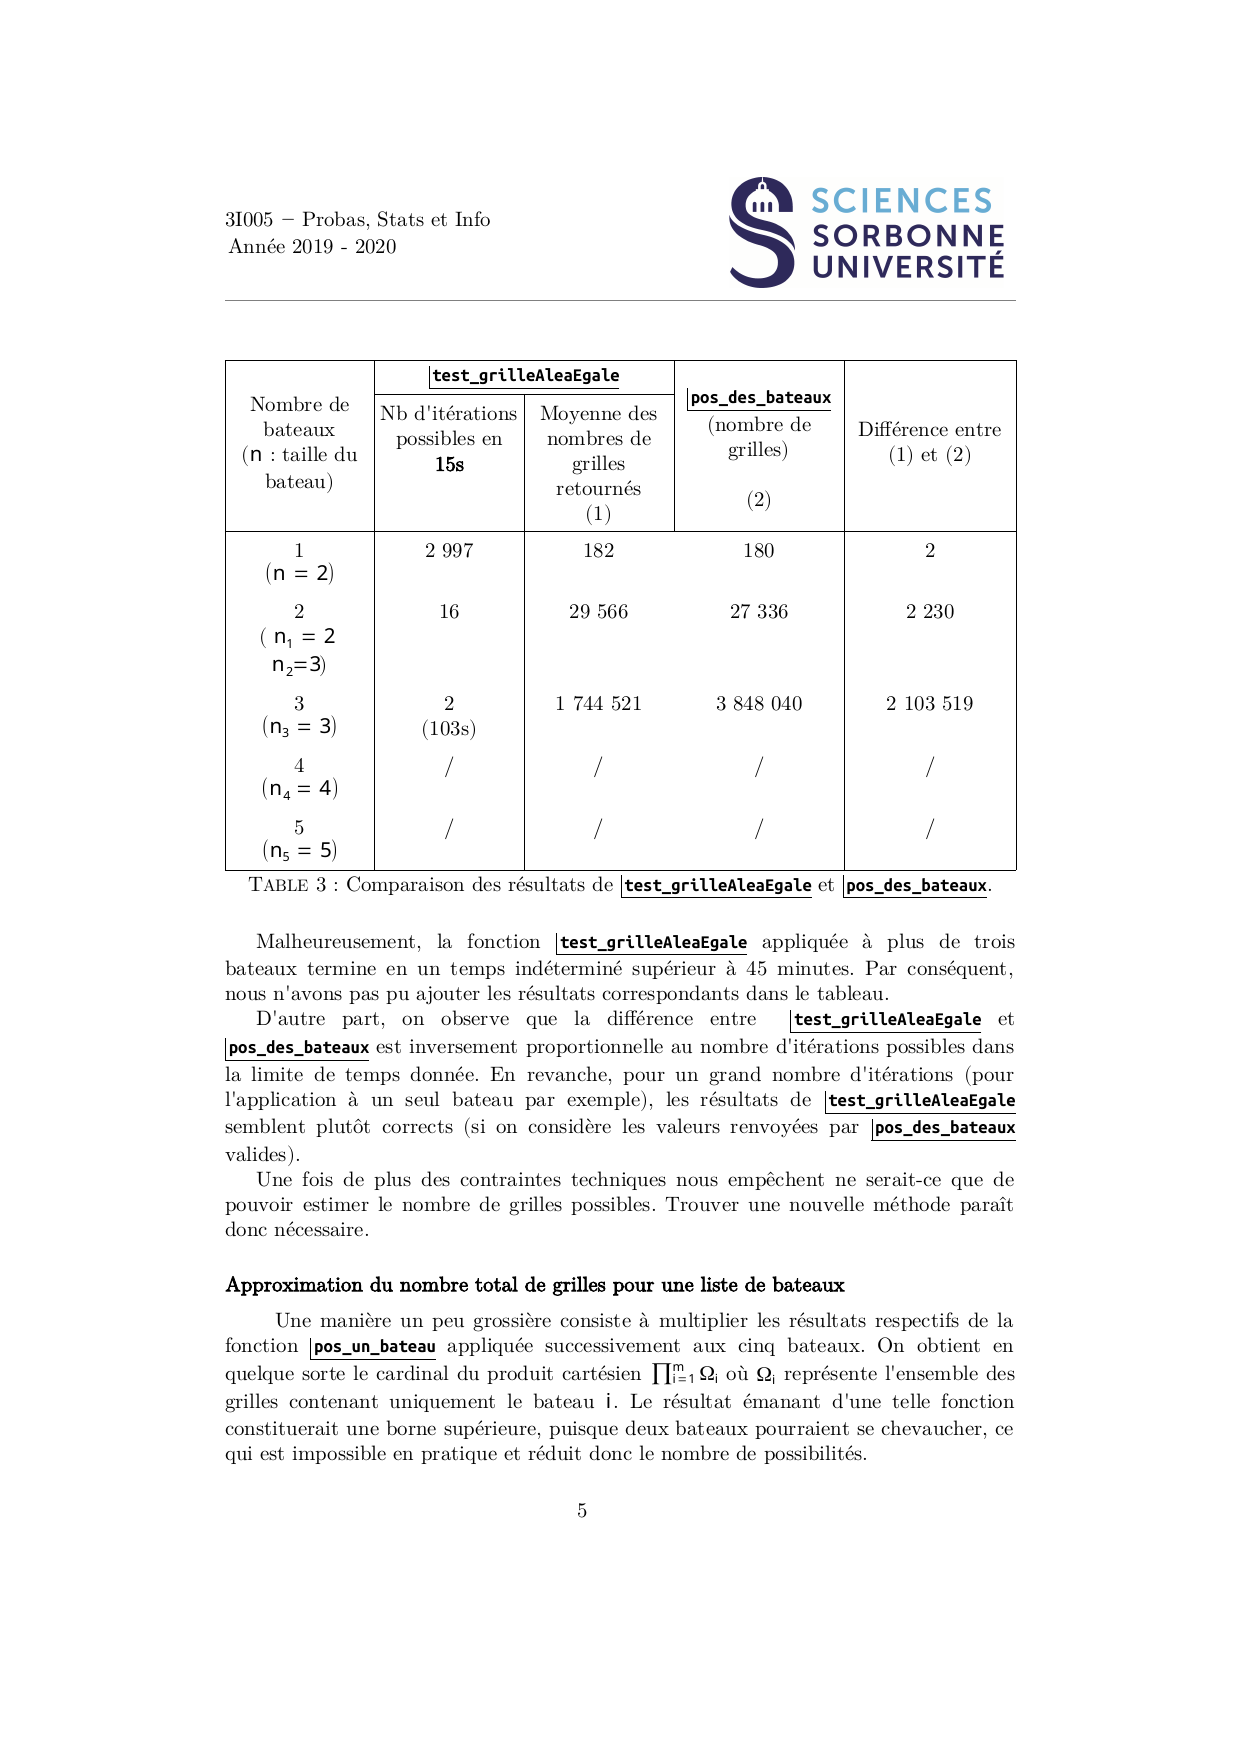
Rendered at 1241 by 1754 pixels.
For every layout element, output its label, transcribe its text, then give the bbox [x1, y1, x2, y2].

table_cell 182 [525, 532, 674, 592]
table_cell / [375, 808, 524, 870]
table_header pos_des_bateaux (nombre de grilles) (2) [675, 361, 844, 531]
text Une fois de plus des contraintes techniques nous empêchent ne serait-ce que de pouvoir estimer le nombre de grilles possibles. Trouver une nouvelle méthode paraît donc nécessaire. [225, 1166, 1016, 1241]
text Table 3 : Comparaison des résultats de test_grilleAleaEgale et pos_des_bateaux. [225, 871, 1016, 898]
table_header Nombre de bateaux ( : taille du bateau) [226, 361, 374, 531]
table_cell 4 [226, 746, 374, 808]
table_cell / [845, 808, 1016, 870]
table_cell 2 997 [375, 532, 524, 592]
table_cell / [525, 746, 674, 808]
table_cell / [674, 746, 844, 808]
table_cell 3 848 040 [674, 684, 844, 746]
table_header test_grilleAleaEgale [375, 361, 674, 394]
table_cell 180 [674, 532, 844, 592]
table_cell / [525, 808, 674, 870]
table_cell 16 [375, 592, 524, 684]
table_cell 2 103 519 [845, 684, 1016, 746]
picture [729, 177, 1004, 288]
table_cell 2 230 [845, 592, 1016, 684]
subtitle Approximation du nombre total de grilles pour une liste de bateaux [225, 1270, 1016, 1295]
table_cell / [845, 746, 1016, 808]
table_cell 3 [226, 684, 374, 746]
text D'autre part, on observe que la diﬀérence entre test_grilleAleaEgale et pos_des_bateaux est inversement proportionnelle au nombre d'itérations possibles dans la limite de temps donnée. En revanche, pour un grand nombre d'itérations (pour l'application à un seul bateau par exemple), les résultats de test_grilleAleaEgale semblent plutôt corrects (si on considère les valeurs renvoyées par pos_des_bateaux valides). [225, 1005, 1016, 1166]
table_cell 5 [226, 808, 374, 870]
table_cell 2 [845, 532, 1016, 592]
table_cell / [674, 808, 844, 870]
table_cell 1 744 521 [525, 684, 674, 746]
text Une manière un peu grossière consiste à multiplier les résultats respectifs de la fonction pos_un_bateau appliquée successivement aux cinq bateaux. On obtient en quelque sorte le cardinal du produit cartésien où représente l'ensemble des grilles contenant uniquement le bateau . Le résultat émanant d'une telle fonction constituerait une borne supérieure, puisque deux bateaux pourraient se chevaucher, ce qui est impossible en pratique et réduit donc le nombre de possibilités. [225, 1307, 1016, 1464]
table_header Diﬀérence entre (1) et (2) [845, 361, 1016, 531]
table_cell 27 336 [674, 592, 844, 684]
table_cell 2 ( ) [226, 592, 374, 684]
table_cell 1 [226, 532, 374, 592]
table_cell Moyenne des nombres de grilles retournés (1) [525, 395, 674, 531]
table_cell 29 566 [525, 592, 674, 684]
table_cell 2 (103s) [375, 684, 524, 746]
text Malheureusement, la fonction test_grilleAleaEgale appliquée à plus de trois bateaux termine en un temps indéterminé supérieur à 45 minutes. Par conséquent, nous n'avons pas pu ajouter les résultats correspondants dans le tableau. [225, 927, 1016, 1005]
table_cell Nb d'itérations possibles en 15s [375, 395, 524, 531]
table_cell / [375, 746, 524, 808]
